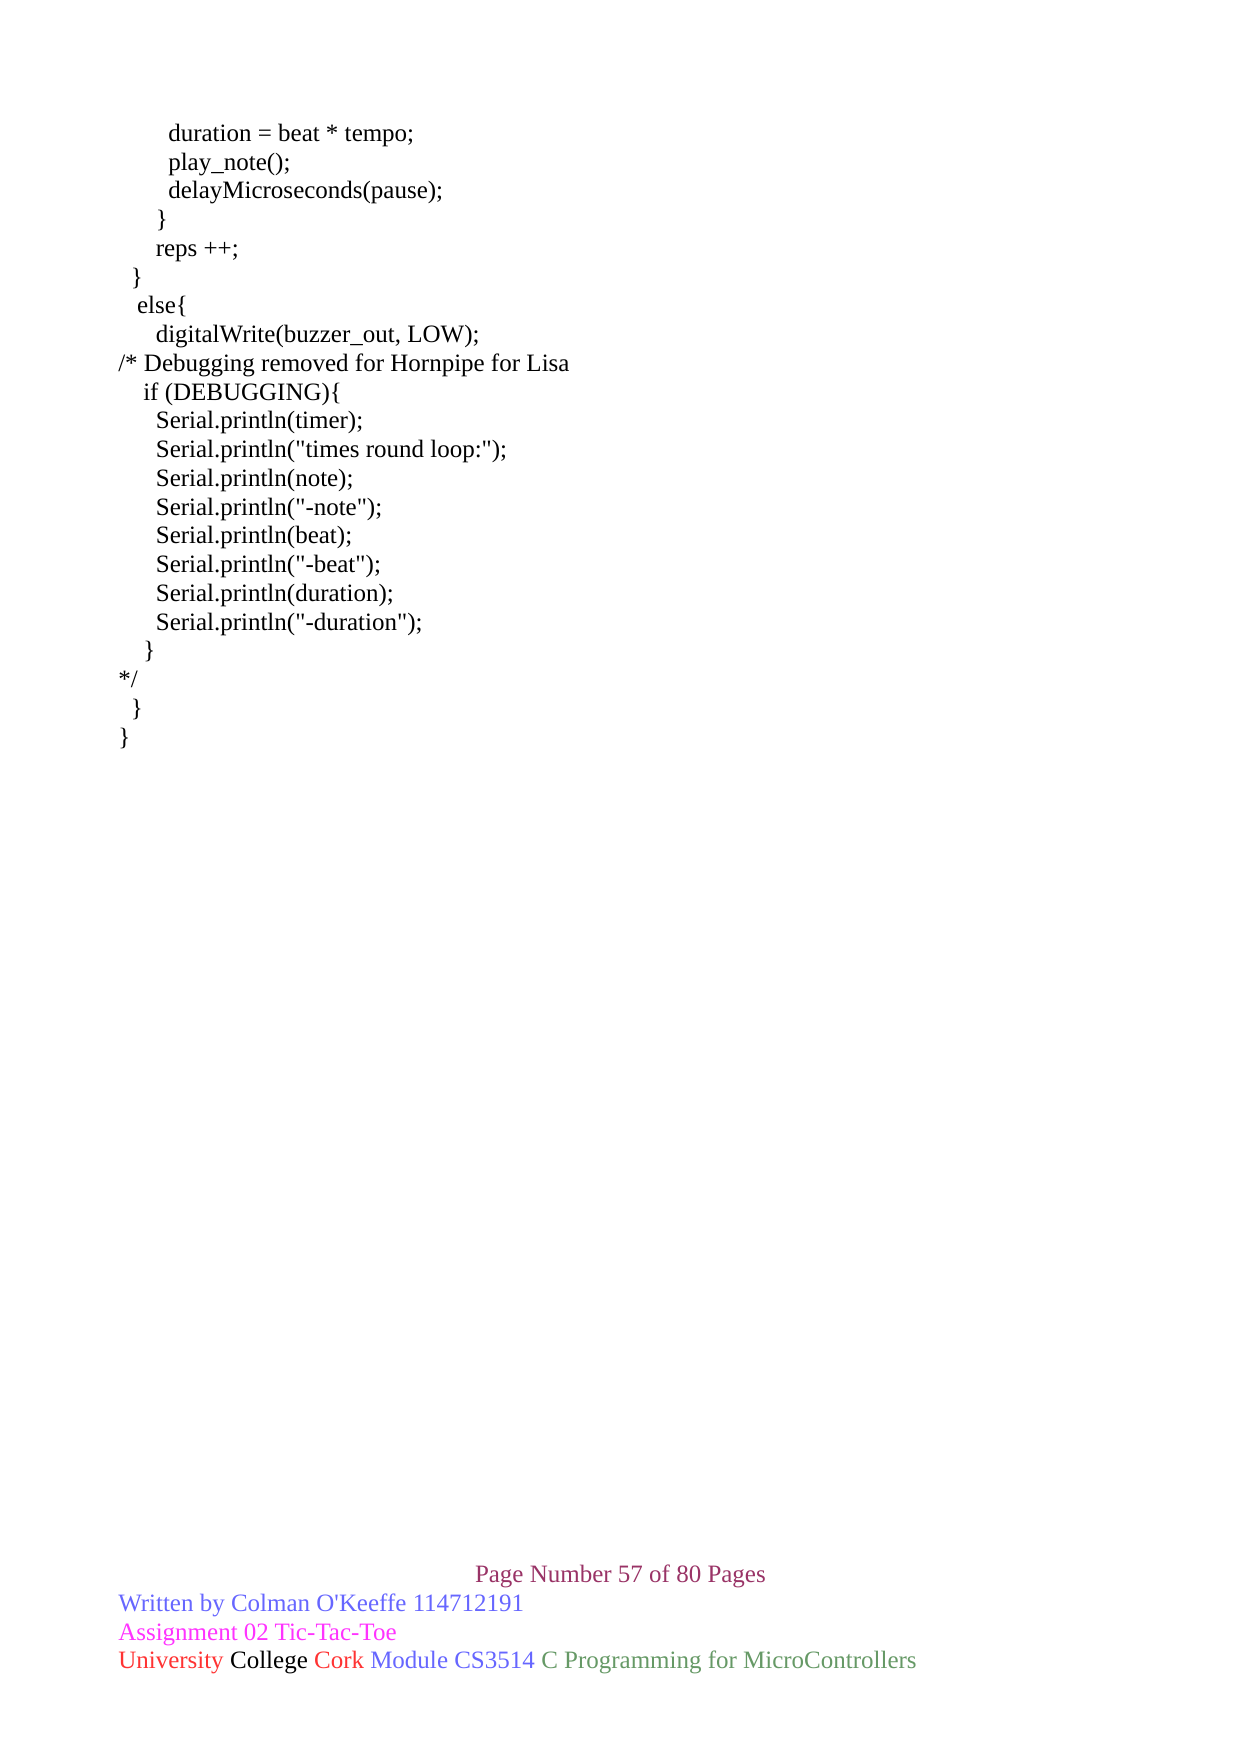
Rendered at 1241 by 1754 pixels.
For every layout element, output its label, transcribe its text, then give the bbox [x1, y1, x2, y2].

text duration = beat * tempo; [118, 118, 1122, 147]
text reps ++; [118, 233, 1122, 262]
text Serial.println(timer); [118, 406, 1122, 434]
text Serial.println("-duration"); [118, 607, 1122, 636]
text play_note(); [118, 147, 1122, 176]
text Serial.println(note); [118, 463, 1122, 492]
text Serial.println(duration); [118, 578, 1122, 607]
text Serial.println("-beat"); [118, 549, 1122, 578]
text } [118, 204, 1122, 233]
text if (DEBUGGING){ [118, 377, 1122, 406]
text /* Debugging removed for Hornpipe for Lisa [118, 348, 1122, 377]
text delayMicroseconds(pause); [118, 176, 1122, 204]
text else{ [118, 291, 1122, 319]
text } [118, 262, 1122, 291]
text Serial.println("times round loop:"); [118, 434, 1122, 463]
text } [118, 722, 1122, 751]
text */ [118, 664, 1122, 693]
text Serial.println(beat); [118, 521, 1122, 549]
text Serial.println("-note"); [118, 492, 1122, 521]
text digitalWrite(buzzer_out, LOW); [118, 319, 1122, 348]
text } [118, 693, 1122, 722]
text } [118, 636, 1122, 664]
